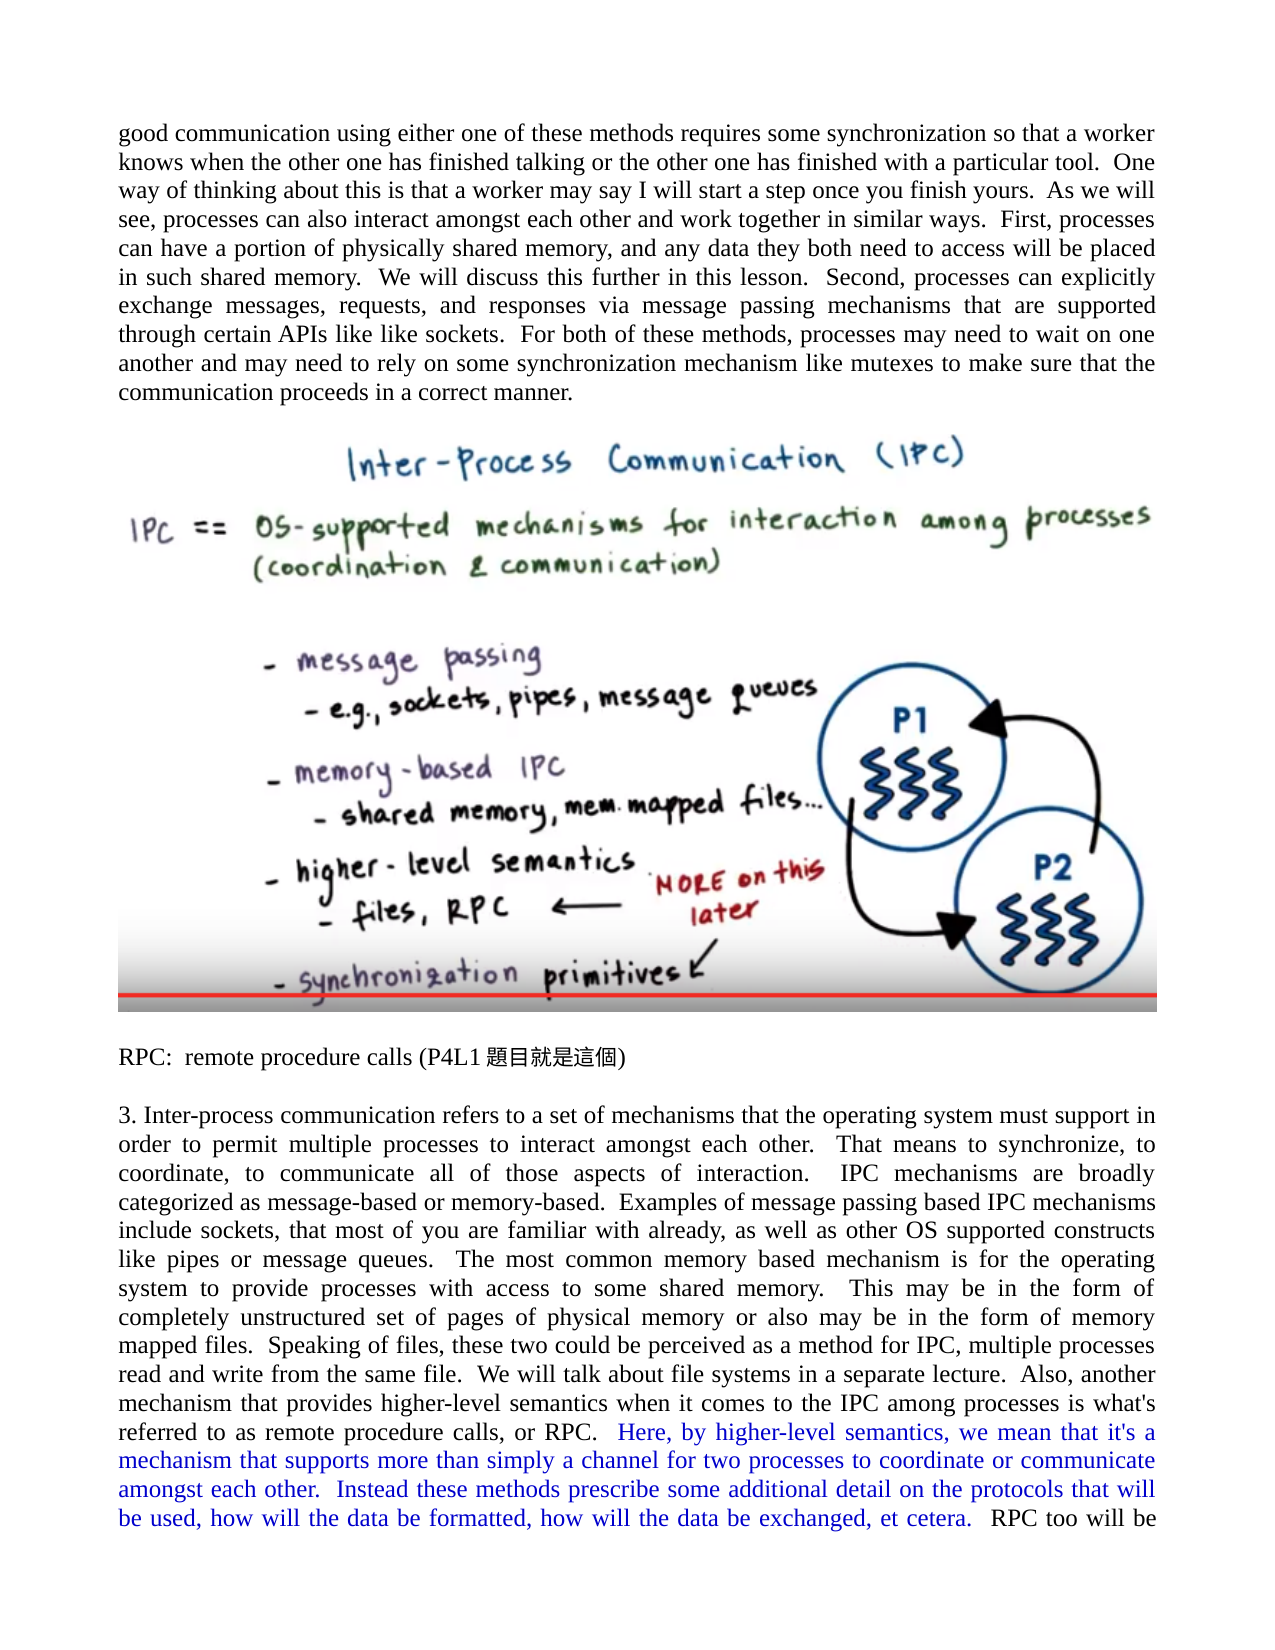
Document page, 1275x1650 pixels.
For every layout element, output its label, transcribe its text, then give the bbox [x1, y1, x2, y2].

text RPC: remote procedure calls (P4L1題目就是這個) [118, 1040, 1157, 1072]
picture [118, 434, 1157, 1012]
text good communication using either one of these methods requires some synchronization so that a worker knows when the other one has finished talking or the other one has finished with a particular tool. One way of thinking about this is that a worker may say I will start a step once you finish yours. As we will see, processes can also interact amongst each other and work together in similar ways. First, processes can have a portion of physically shared memory, and any data they both need to access will be placed in such shared memory. We will discuss this further in this lesson. Second, processes can explicitly exchange messages, requests, and responses via message passing mechanisms that are supported through certain APIs like like sockets. For both of these methods, processes may need to wait on one another and may need to rely on some synchronization mechanism like mutexes to make sure that the communication proceeds in a correct manner. [118, 118, 1157, 406]
text 3. Inter-process communication refers to a set of mechanisms that the operating system must support in order to permit multiple processes to interact amongst each other. That means to synchronize, to coordinate, to communicate all of those aspects of interaction. IPC mechanisms are broadly categorized as message-based or memory-based. Examples of message passing based IPC mechanisms include sockets, that most of you are familiar with already, as well as other OS supported constructs like pipes or message queues. The most common memory based mechanism is for the operating system to provide processes with access to some shared memory. This may be in the form of completely unstructured set of pages of physical memory or also may be in the form of memory mapped files. Speaking of files, these two could be perceived as a method for IPC, multiple processes read and write from the same file. We will talk about file systems in a separate lecture. Also, another mechanism that provides higher-level semantics when it comes to the IPC among processes is what's referred to as remote procedure calls, or RPC. Here, by higher-level semantics, we mean that it's a mechanism that supports more than simply a channel for two processes to coordinate or communicate amongst each other. Instead these methods prescribe some additional detail on the protocols that will be used, how will the data be formatted, how will the data be exchanged, et cetera. RPC too will be [118, 1100, 1157, 1532]
